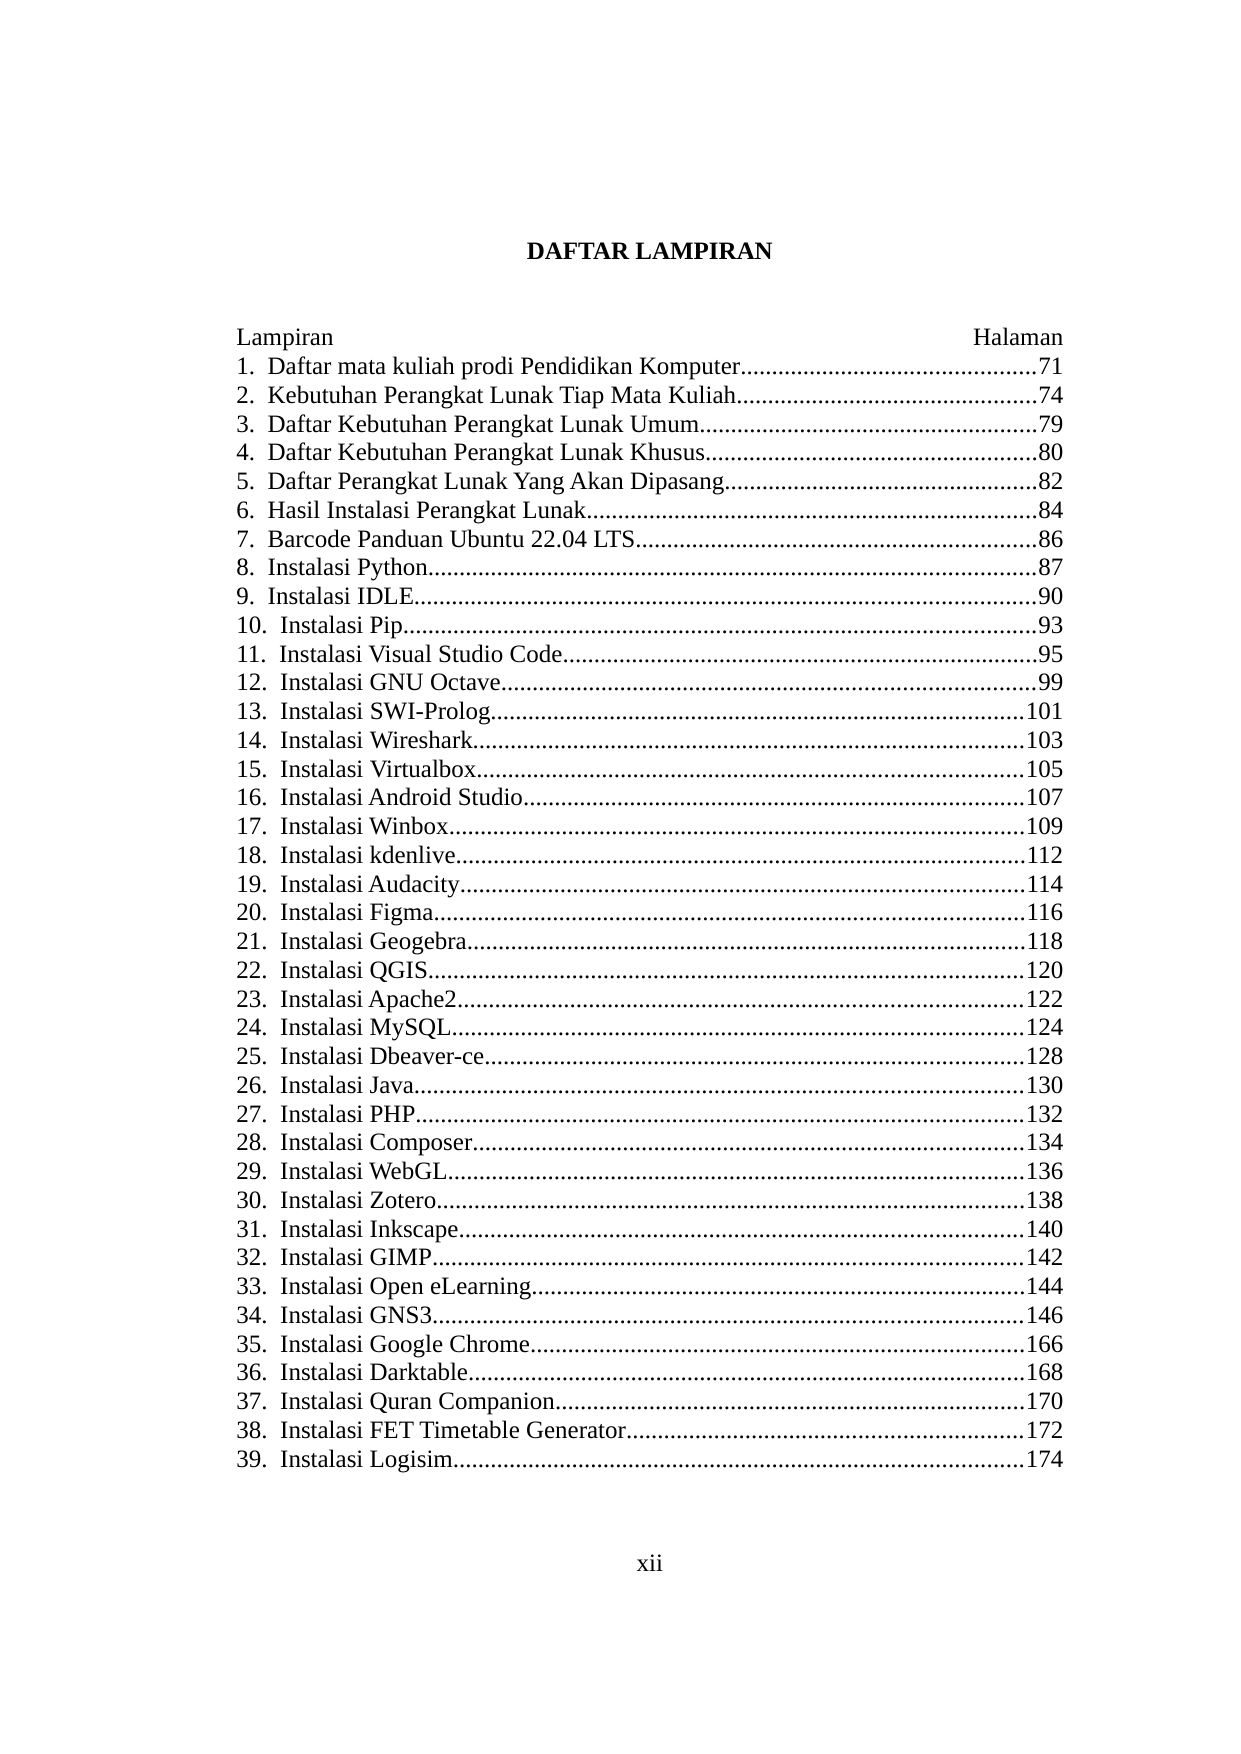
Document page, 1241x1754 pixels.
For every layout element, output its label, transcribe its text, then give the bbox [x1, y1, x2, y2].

subtitle DAFTAR LAMPIRAN [236, 236, 1063, 265]
text 36. Instalasi Darktable 168 [236, 1357, 1063, 1386]
text 33. Instalasi Open eLearning 144 [236, 1271, 1063, 1300]
text 37. Instalasi Quran Companion 170 [236, 1386, 1063, 1415]
text 17. Instalasi Winbox 109 [236, 811, 1063, 840]
text 25. Instalasi Dbeaver-ce 128 [236, 1041, 1063, 1070]
text 34. Instalasi GNS3 146 [236, 1300, 1063, 1329]
text 12. Instalasi GNU Octave 99 [236, 667, 1063, 696]
text 15. Instalasi Virtualbox 105 [236, 754, 1063, 782]
text 2. Kebutuhan Perangkat Lunak Tiap Mata Kuliah 74 [236, 380, 1063, 409]
text 30. Instalasi Zotero 138 [236, 1185, 1063, 1214]
text 9. Instalasi IDLE 90 [236, 581, 1063, 610]
text 39. Instalasi Logisim 174 [236, 1444, 1063, 1472]
text 5. Daftar Perangkat Lunak Yang Akan Dipasang 82 [236, 466, 1063, 495]
text 18. Instalasi kdenlive 112 [236, 840, 1063, 869]
text 3. Daftar Kebutuhan Perangkat Lunak Umum 79 [236, 409, 1063, 437]
text 8. Instalasi Python 87 [236, 552, 1063, 581]
text 27. Instalasi PHP 132 [236, 1099, 1063, 1127]
text 11. Instalasi Visual Studio Code 95 [236, 639, 1063, 667]
text 7. Barcode Panduan Ubuntu 22.04 LTS 86 [236, 524, 1063, 552]
text 4. Daftar Kebutuhan Perangkat Lunak Khusus 80 [236, 437, 1063, 466]
table_header Lampiran [236, 323, 649, 351]
text 10. Instalasi Pip 93 [236, 610, 1063, 639]
text 32. Instalasi GIMP 142 [236, 1242, 1063, 1271]
text 26. Instalasi Java 130 [236, 1070, 1063, 1099]
text 13. Instalasi SWI-Prolog 101 [236, 696, 1063, 725]
text 16. Instalasi Android Studio 107 [236, 782, 1063, 811]
text 1. Daftar mata kuliah prodi Pendidikan Komputer 71 [236, 351, 1063, 380]
text 31. Instalasi Inkscape 140 [236, 1214, 1063, 1242]
text 28. Instalasi Composer 134 [236, 1127, 1063, 1156]
text 29. Instalasi WebGL 136 [236, 1156, 1063, 1185]
text 35. Instalasi Google Chrome 166 [236, 1329, 1063, 1357]
text 6. Hasil Instalasi Perangkat Lunak 84 [236, 495, 1063, 524]
text 22. Instalasi QGIS 120 [236, 955, 1063, 984]
text 38. Instalasi FET Timetable Generator 172 [236, 1415, 1063, 1444]
text 20. Instalasi Figma 116 [236, 897, 1063, 926]
text 14. Instalasi Wireshark 103 [236, 725, 1063, 754]
table_header Halaman [650, 323, 1063, 351]
text 19. Instalasi Audacity 114 [236, 869, 1063, 897]
text 24. Instalasi MySQL 124 [236, 1012, 1063, 1041]
text 23. Instalasi Apache2 122 [236, 984, 1063, 1012]
text 21. Instalasi Geogebra 118 [236, 926, 1063, 955]
